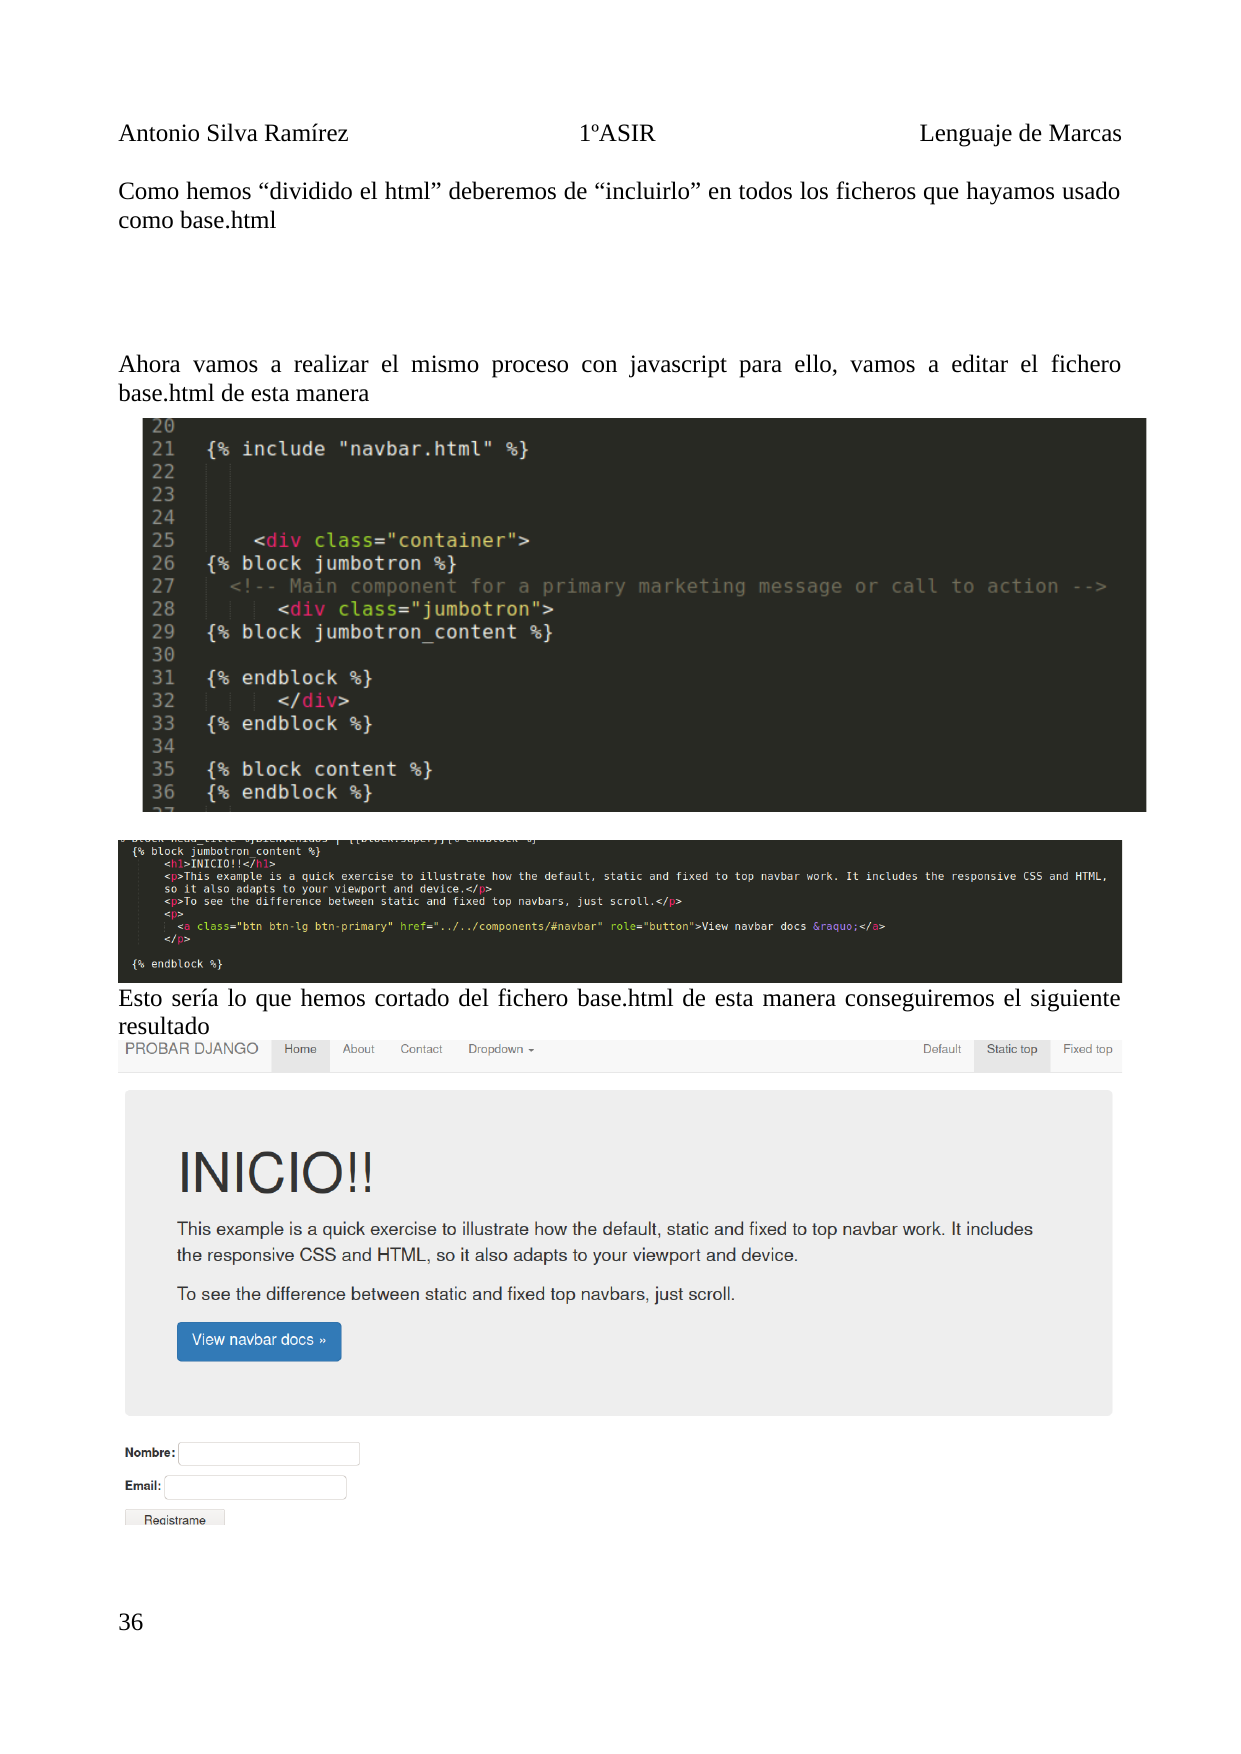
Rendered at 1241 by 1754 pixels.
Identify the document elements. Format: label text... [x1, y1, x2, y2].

text Ahora vamos a realizar el mismo proceso con javascript para ello, vamos a editar el fichero base.html de esta manera [118, 349, 1122, 406]
text Esto sería lo que hemos cortado del fichero base.html de esta manera conseguiremos el siguiente resultado [118, 983, 1122, 1040]
picture [118, 840, 1123, 983]
picture [142, 418, 1147, 812]
text Como hemos “dividido el html” deberemos de “incluirlo” en todos los ficheros que hayamos usado como base.html [118, 176, 1122, 234]
picture [118, 1040, 1123, 1525]
